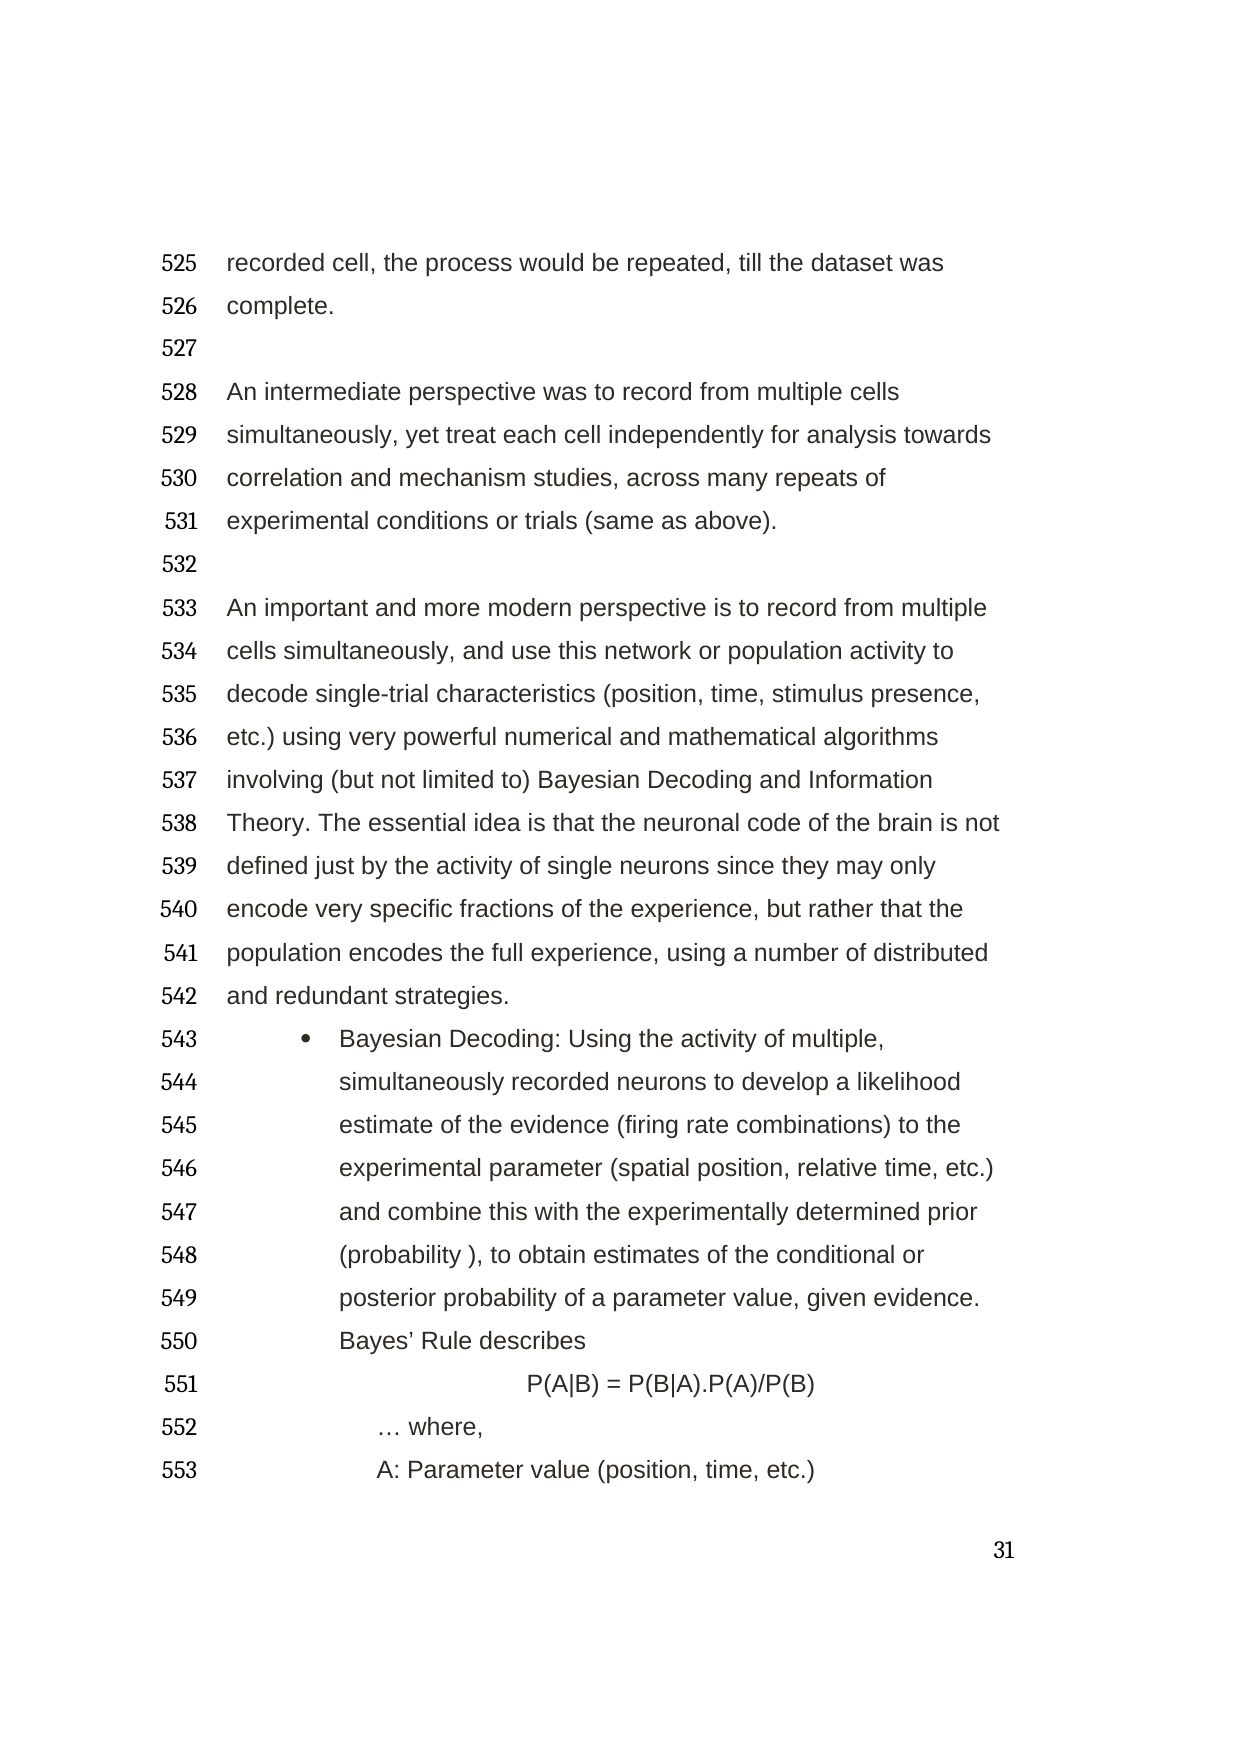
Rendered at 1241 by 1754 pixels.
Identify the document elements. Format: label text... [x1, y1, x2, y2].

text … where, [321, 1412, 1014, 1441]
text P(A|B) = P(B|A).P(A)/P(B) [486, 1369, 1014, 1398]
list Bayesian Decoding: Using the activity of multiple, simultaneously recorded neurons to develop a likelihood estimate of the evidence (firing rate combinations) to the experimental parameter (spatial position, relative time, etc.) and combine this with the experimentally determined prior (probability ), to obtain estimates of the conditional or posterior probability of a parameter value, given evidence. Bayes’ Rule describes [301, 1024, 1014, 1354]
text An important and more modern perspective is to record from multiple cells simultaneously, and use this network or population activity to decode single-trial characteristics (position, time, stimulus presence, etc.) using very powerful numerical and mathematical algorithms involving (but not limited to) Bayesian Decoding and Information Theory. The essential idea is that the neuronal code of the brain is not defined just by the activity of single neurons since they may only encode very specific fractions of the experience, but rather that the population encodes the full experience, using a number of distributed and redundant strategies. [226, 593, 1014, 1009]
text An intermediate perspective was to record from multiple cells simultaneously, yet treat each cell independently for analysis towards correlation and mechanism studies, across many repeats of experimental conditions or trials (same as above). [226, 377, 1014, 535]
text recorded cell, the process would be repeated, till the dataset was complete. [226, 248, 1014, 319]
text A: Parameter value (position, time, etc.) [362, 1455, 1014, 1484]
